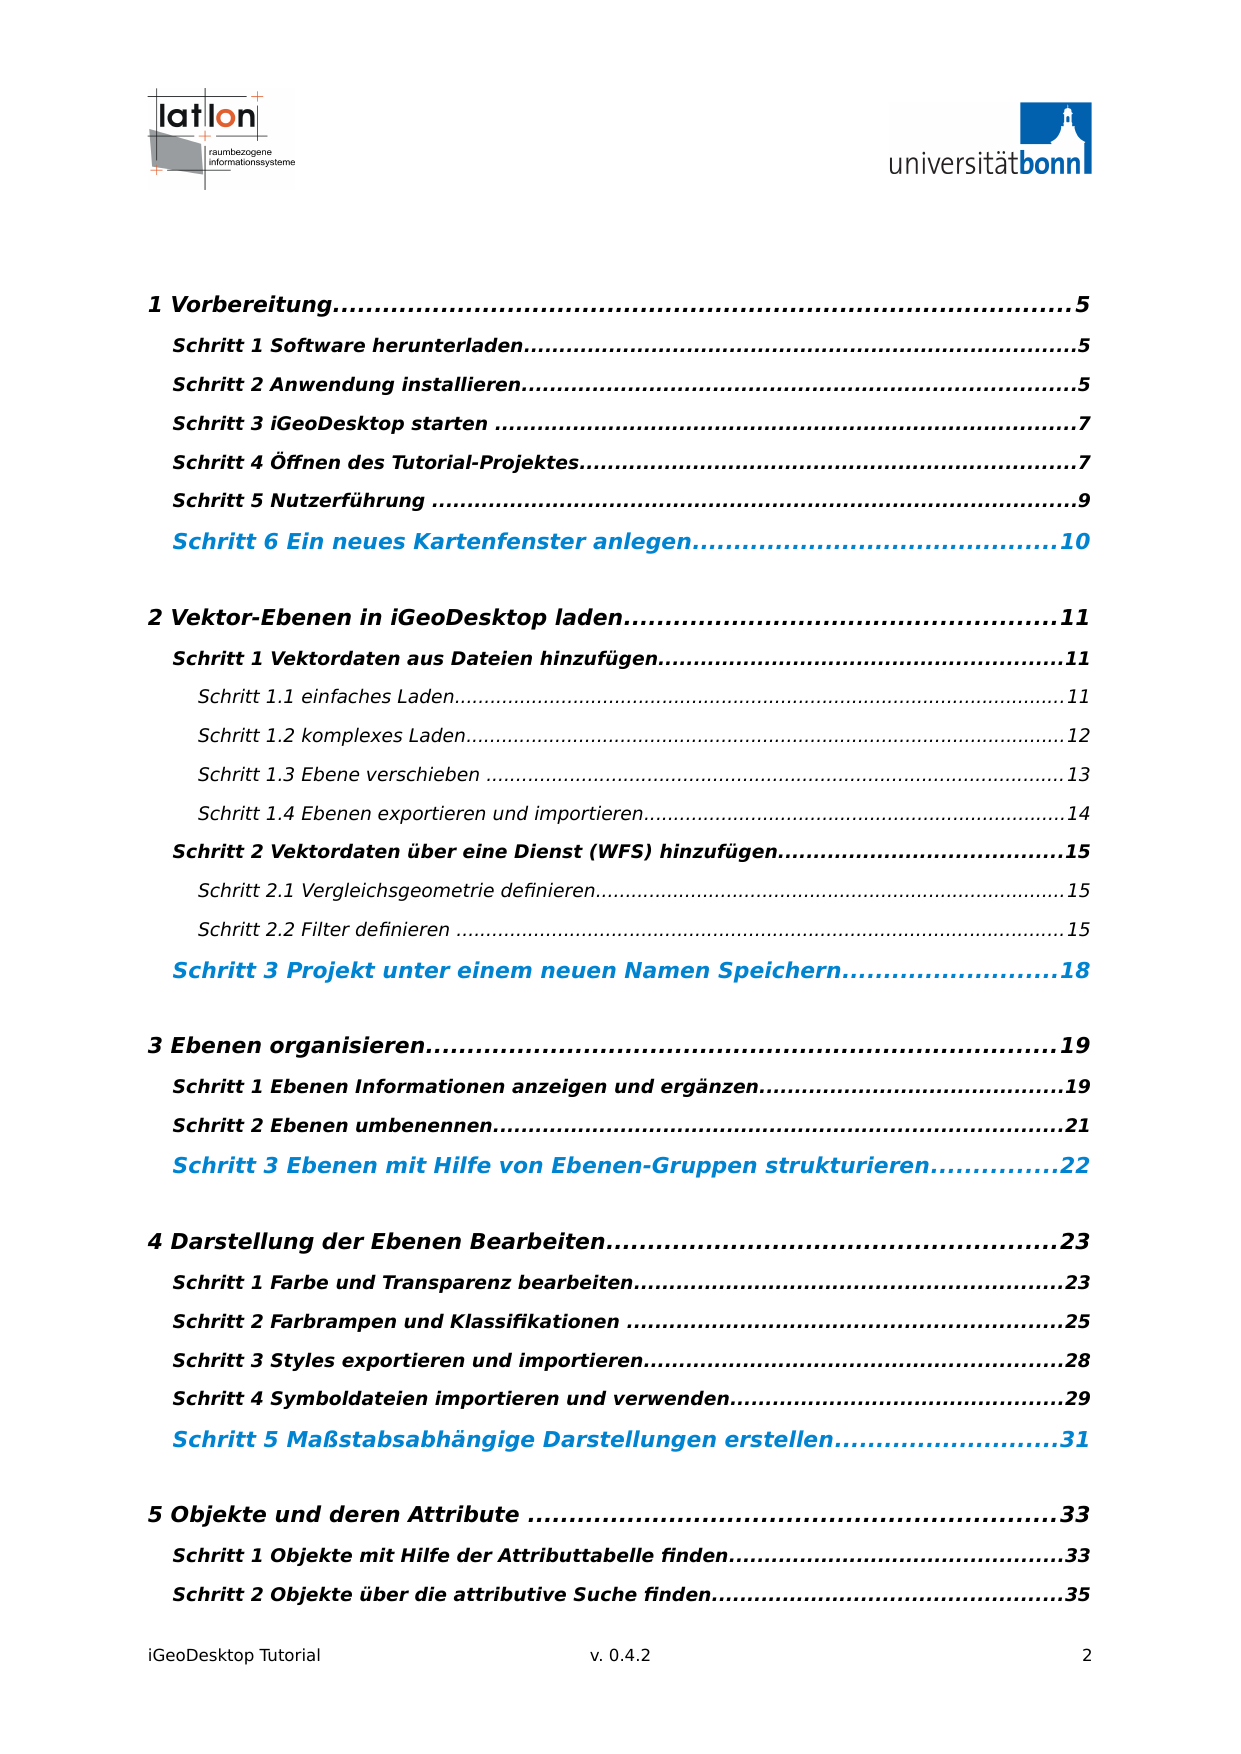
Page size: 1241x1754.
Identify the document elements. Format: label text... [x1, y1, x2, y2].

text Schritt 2 Objekte über die attributive Suche finden 35 [172, 1584, 1092, 1606]
text Schritt 5 Maßstabsabhängige Darstellungen erstellen 31 [172, 1427, 1092, 1484]
text Schritt 2.1 Vergleichsgeometrie definieren 15 [198, 880, 1092, 902]
text Schritt 1 Software herunterladen 5 [172, 336, 1092, 357]
text Schritt 3 iGeoDesktop starten 7 [172, 413, 1092, 435]
text Schritt 3 Projekt unter einem neuen Namen Speichern 18 [172, 958, 1092, 1015]
text Schritt 2 Ebenen umbenennen 21 [172, 1115, 1092, 1137]
text 3 Ebenen organisieren 19 [148, 1033, 1092, 1058]
picture [147, 88, 295, 190]
text Schritt 2.2 Filter definieren 15 [198, 919, 1092, 941]
text 4 Darstellung der Ebenen Bearbeiten 23 [148, 1229, 1092, 1254]
text Schritt 3 Styles exportieren und importieren 28 [172, 1349, 1092, 1371]
text Schritt 1 Farbe und Transparenz bearbeiten 23 [172, 1272, 1092, 1294]
text Schritt 2 Anwendung installieren 5 [172, 374, 1092, 396]
text Schritt 5 Nutzerführung 9 [172, 491, 1092, 512]
text Schritt 1.1 einfaches Laden 11 [198, 686, 1092, 708]
text Schritt 1.3 Ebene verschieben 13 [198, 764, 1092, 786]
text Schritt 4 Öffnen des Tutorial-Projektes 7 [172, 452, 1092, 474]
text Schritt 1 Ebenen Informationen anzeigen und ergänzen 19 [172, 1076, 1092, 1098]
picture [889, 102, 1093, 174]
text Schritt 2 Farbrampen und Klassifikationen 25 [172, 1311, 1092, 1333]
text Schritt 3 Ebenen mit Hilfe von Ebenen-Gruppen strukturieren 22 [172, 1154, 1092, 1211]
text 5 Objekte und deren Attribute 33 [148, 1502, 1092, 1528]
text Schritt 6 Ein neues Kartenfenster anlegen 10 [172, 529, 1092, 587]
text Schritt 1 Objekte mit Hilfe der Attributtabelle finden 33 [172, 1546, 1092, 1567]
text Schritt 1 Vektordaten aus Dateien hinzufügen 11 [172, 648, 1092, 669]
text Schritt 4 Symboldateien importieren und verwenden 29 [172, 1388, 1092, 1410]
text Schritt 1.2 komplexes Laden 12 [198, 725, 1092, 747]
text 1 Vorbereitung 5 [148, 292, 1092, 318]
text Schritt 2 Vektordaten über eine Dienst (WFS) hinzufügen 15 [172, 841, 1092, 863]
text 2 Vektor-Ebenen in iGeoDesktop laden 11 [148, 604, 1092, 630]
text Schritt 1.4 Ebenen exportieren und importieren 14 [198, 803, 1092, 824]
